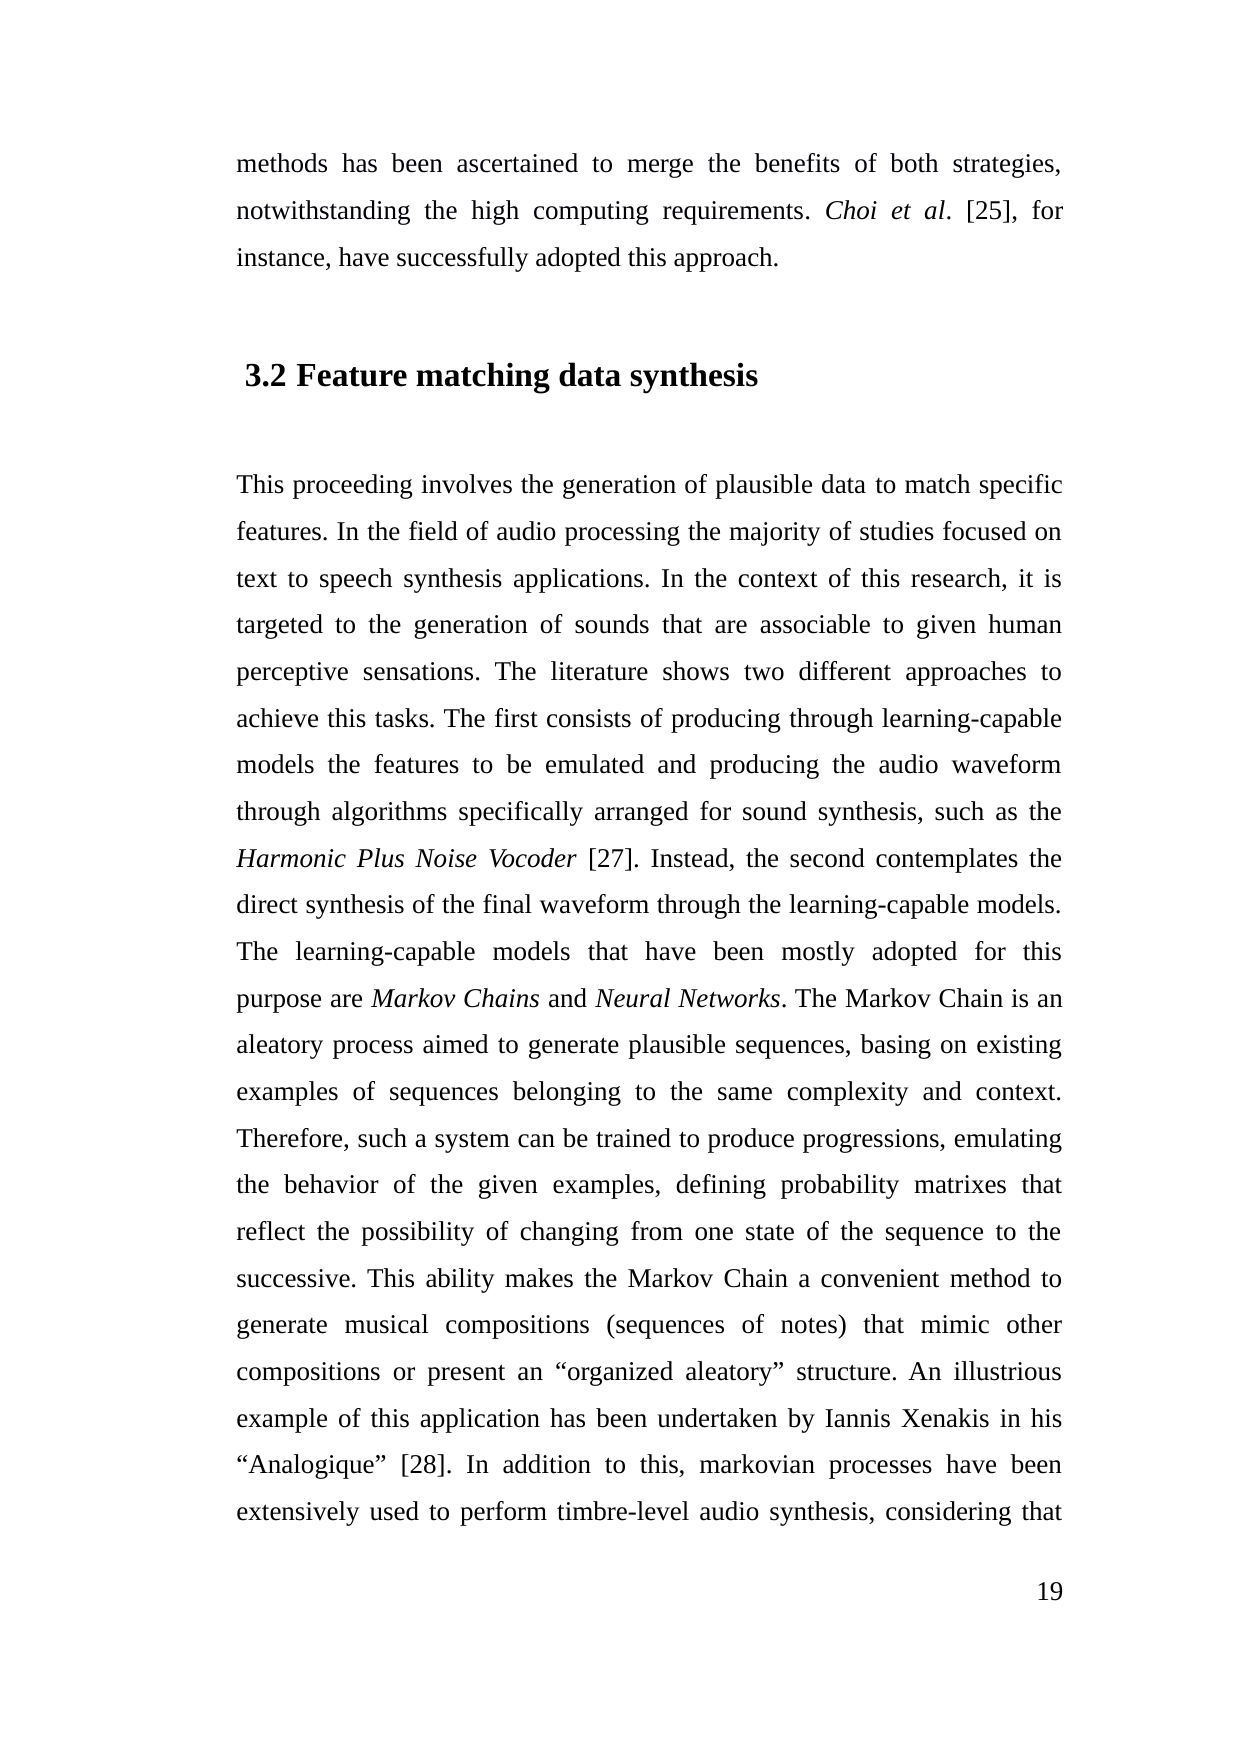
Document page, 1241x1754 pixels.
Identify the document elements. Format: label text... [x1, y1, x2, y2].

text This proceeding involves the generation of plausible data to match specific features. In the field of audio processing the majority of studies focused on text to speech synthesis applications. In the context of this research, it is targeted to the generation of sounds that are associable to given human perceptive sensations. The literature shows two different approaches to achieve this tasks. The first consists of producing through learning-capable models the features to be emulated and producing the audio waveform through algorithms specifically arranged for sound synthesis, such as the Harmonic Plus Noise Vocoder [27]. Instead, the second contemplates the direct synthesis of the final waveform through the learning-capable models. The learning-capable models that have been mostly adopted for this purpose are Markov Chains and Neural Networks. The Markov Chain is an aleatory process aimed to generate plausible sequences, basing on existing examples of sequences belonging to the same complexity and context. Therefore, such a system can be trained to produce progressions, emulating the behavior of the given examples, defining probability matrixes that reflect the possibility of changing from one state of the sequence to the successive. This ability makes the Markov Chain a convenient method to generate musical compositions (sequences of notes) that mimic other compositions or present an “organized aleatory” structure. An illustrious example of this application has been undertaken by Iannis Xenakis in his “Analogique” [28]. In addition to this, markovian processes have been extensively used to perform timbre-level audio synthesis, considering that [236, 469, 1063, 1526]
text methods has been ascertained to merge the benefits of both strategies, notwithstanding the high computing requirements. Choi et al. [25], for instance, have successfully adopted this approach. [236, 148, 1063, 272]
subtitle Feature matching data synthesis [236, 355, 1063, 394]
